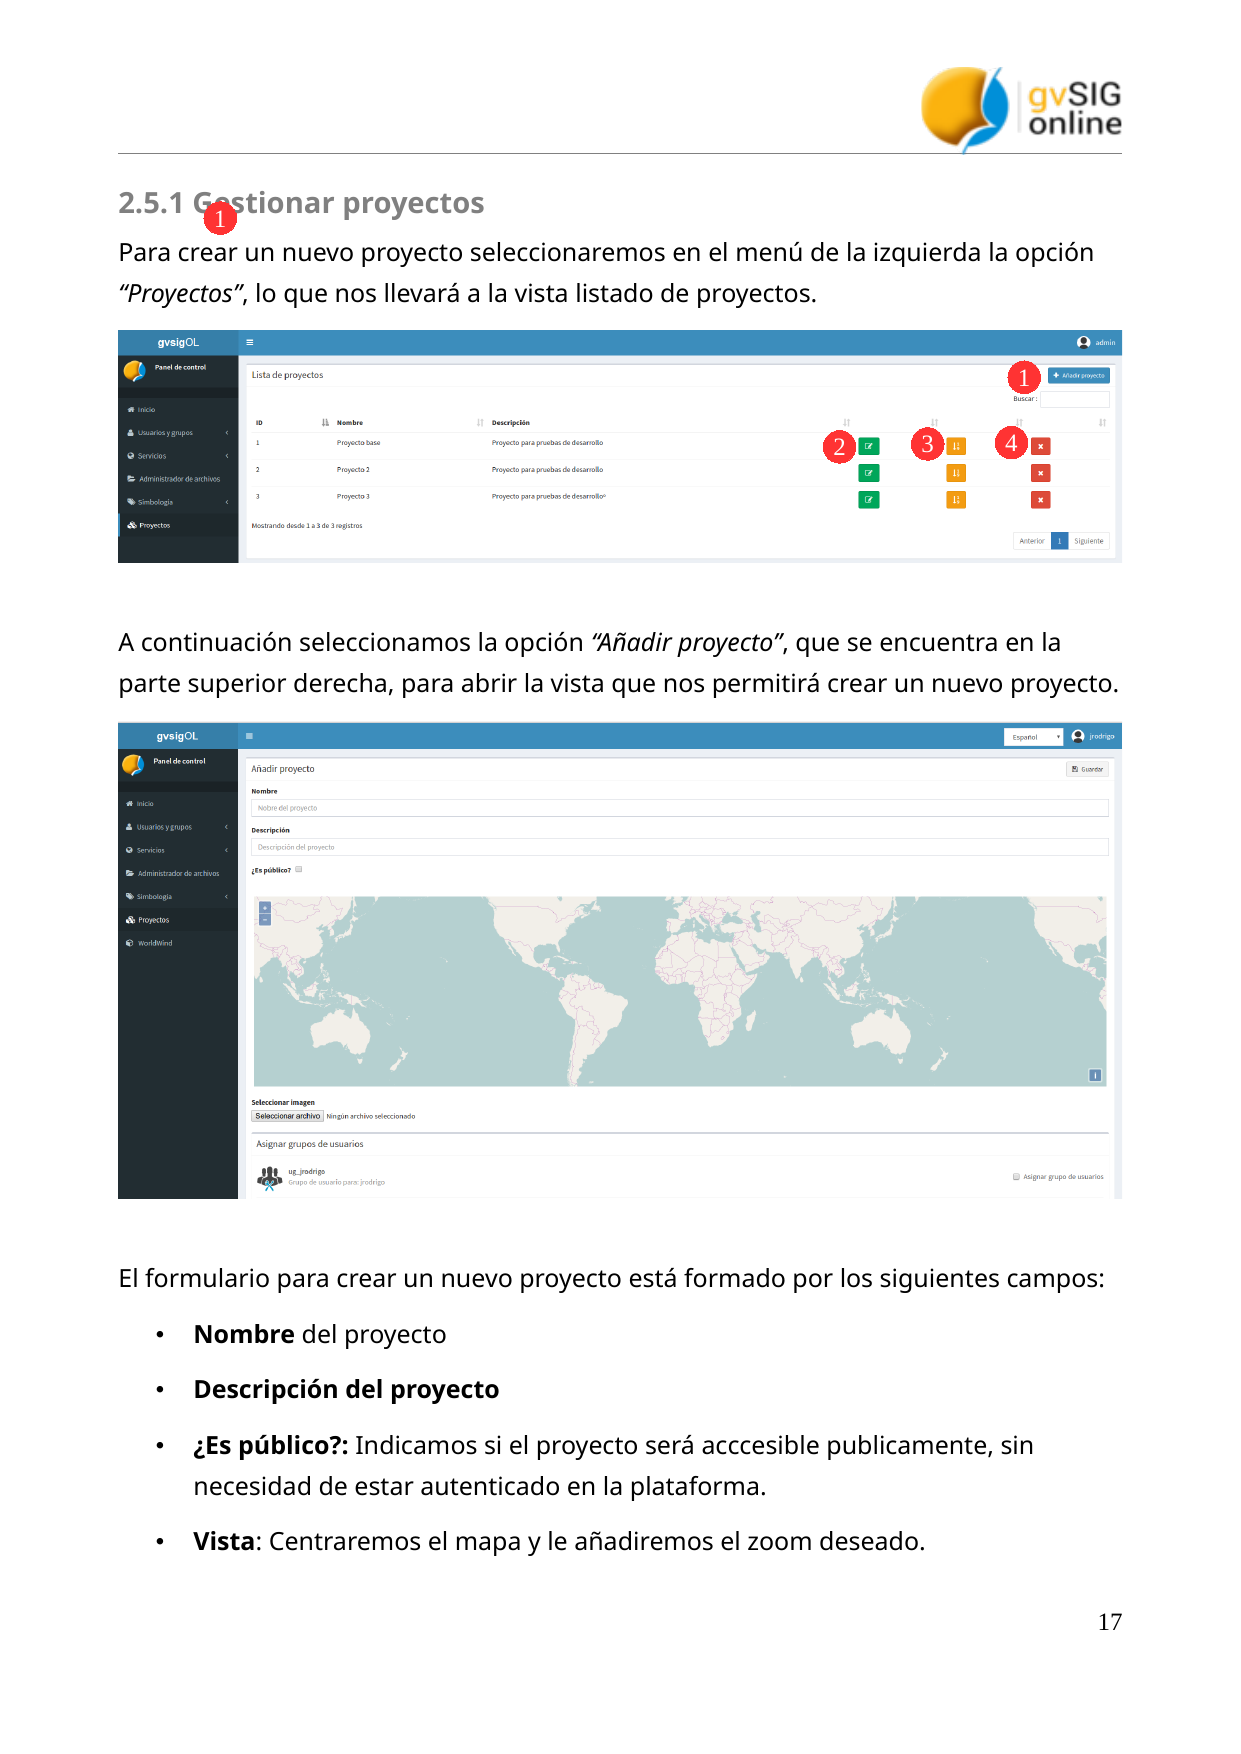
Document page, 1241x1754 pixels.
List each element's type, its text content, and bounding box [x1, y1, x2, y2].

list ¿Es público?: Indicamos si el proyecto será acccesible publicamente, sin necesidad de estar autenticado en la plataforma. [156, 1427, 1122, 1502]
subtitle 2.5.1 Gestionar proyectos [118, 182, 1122, 222]
list Nombre del proyecto [156, 1317, 1122, 1351]
picture [921, 67, 1122, 155]
text El formulario para crear un nuevo proyecto está formado por los siguientes campos: [118, 1261, 1122, 1295]
text Para crear un nuevo proyecto seleccionaremos en el menú de la izquierda la opción “Proyectos”, lo que nos llevará a la vista listado de proyectos. [118, 234, 1122, 309]
text A continuación seleccionamos la opción “Añadir proyecto”, que se encuentra en la parte superior derecha, para abrir la vista que nos permitirá crear un nuevo proyecto. [118, 625, 1122, 700]
list Vista: Centraremos el mapa y le añadiremos el zoom deseado. [156, 1524, 1122, 1558]
picture [118, 330, 1123, 563]
list Descripción del proyecto [156, 1372, 1122, 1406]
picture [118, 721, 1123, 1199]
